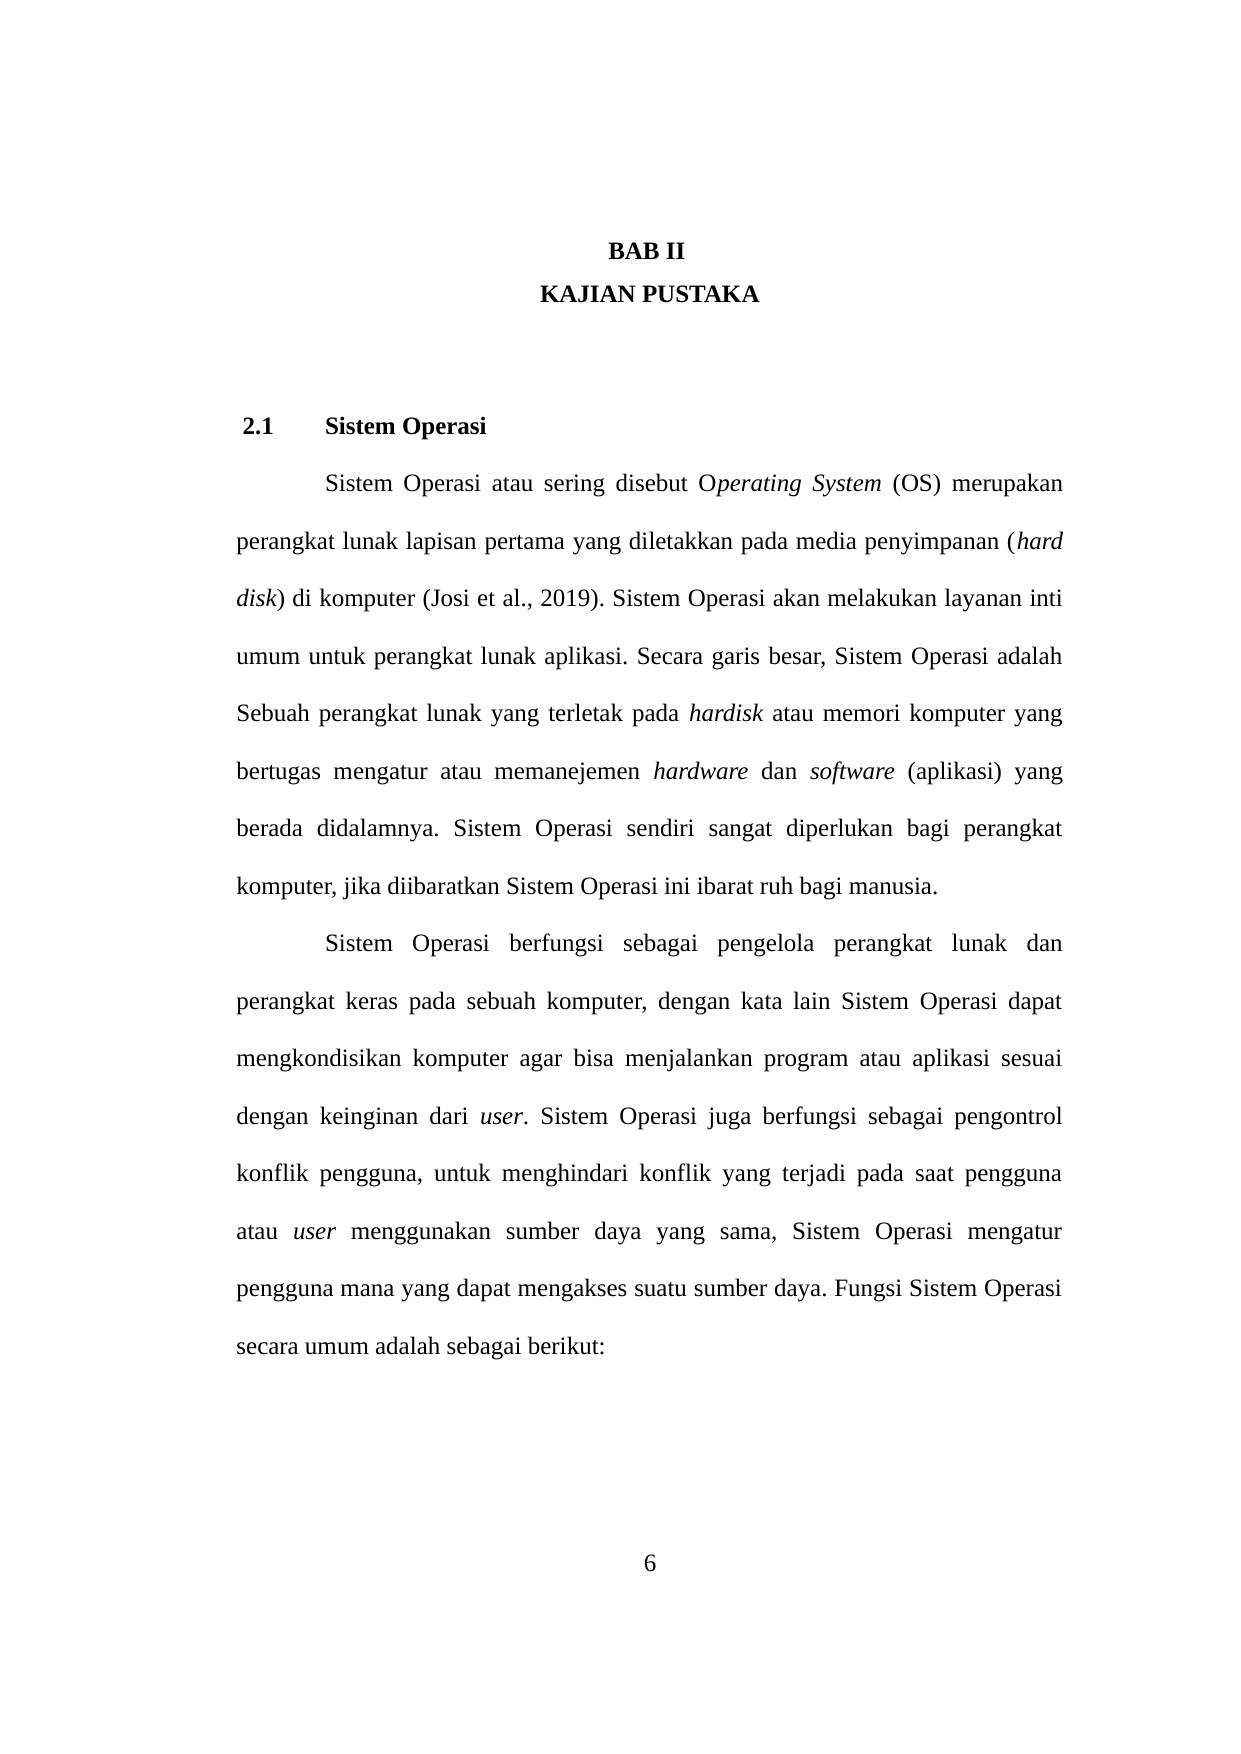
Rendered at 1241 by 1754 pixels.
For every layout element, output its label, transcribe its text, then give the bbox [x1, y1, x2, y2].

text Sistem Operasi atau sering disebut Operating System (OS) merupakan perangkat lunak lapisan pertama yang diletakkan pada media penyimpanan (hard disk) di komputer (Josi et al., 2019)⁠. Sistem Operasi akan melakukan layanan inti umum untuk perangkat lunak aplikasi. Secara garis besar, Sistem Operasi adalah Sebuah perangkat lunak yang terletak pada hardisk atau memori komputer yang bertugas mengatur atau memanejemen hardware dan software (aplikasi) yang berada didalamnya. Sistem Operasi sendiri sangat diperlukan bagi perangkat komputer, jika diibaratkan Sistem Operasi ini ibarat ruh bagi manusia. [236, 468, 1063, 900]
subtitle Sistem Operasi [236, 411, 1063, 440]
text Sistem Operasi berfungsi sebagai pengelola perangkat lunak dan perangkat keras pada sebuah komputer, dengan kata lain Sistem Operasi dapat mengkondisikan komputer agar bisa menjalankan program atau aplikasi sesuai dengan keinginan dari user. Sistem Operasi juga berfungsi sebagai pengontrol konflik pengguna, untuk menghindari konflik yang terjadi pada saat pengguna atau user menggunakan sumber daya yang sama, Sistem Operasi mengatur pengguna mana yang dapat mengakses suatu sumber daya. Fungsi Sistem Operasi secara umum adalah sebagai berikut: [236, 928, 1063, 1360]
subtitle KAJIAN PUSTAKA [236, 236, 1063, 308]
